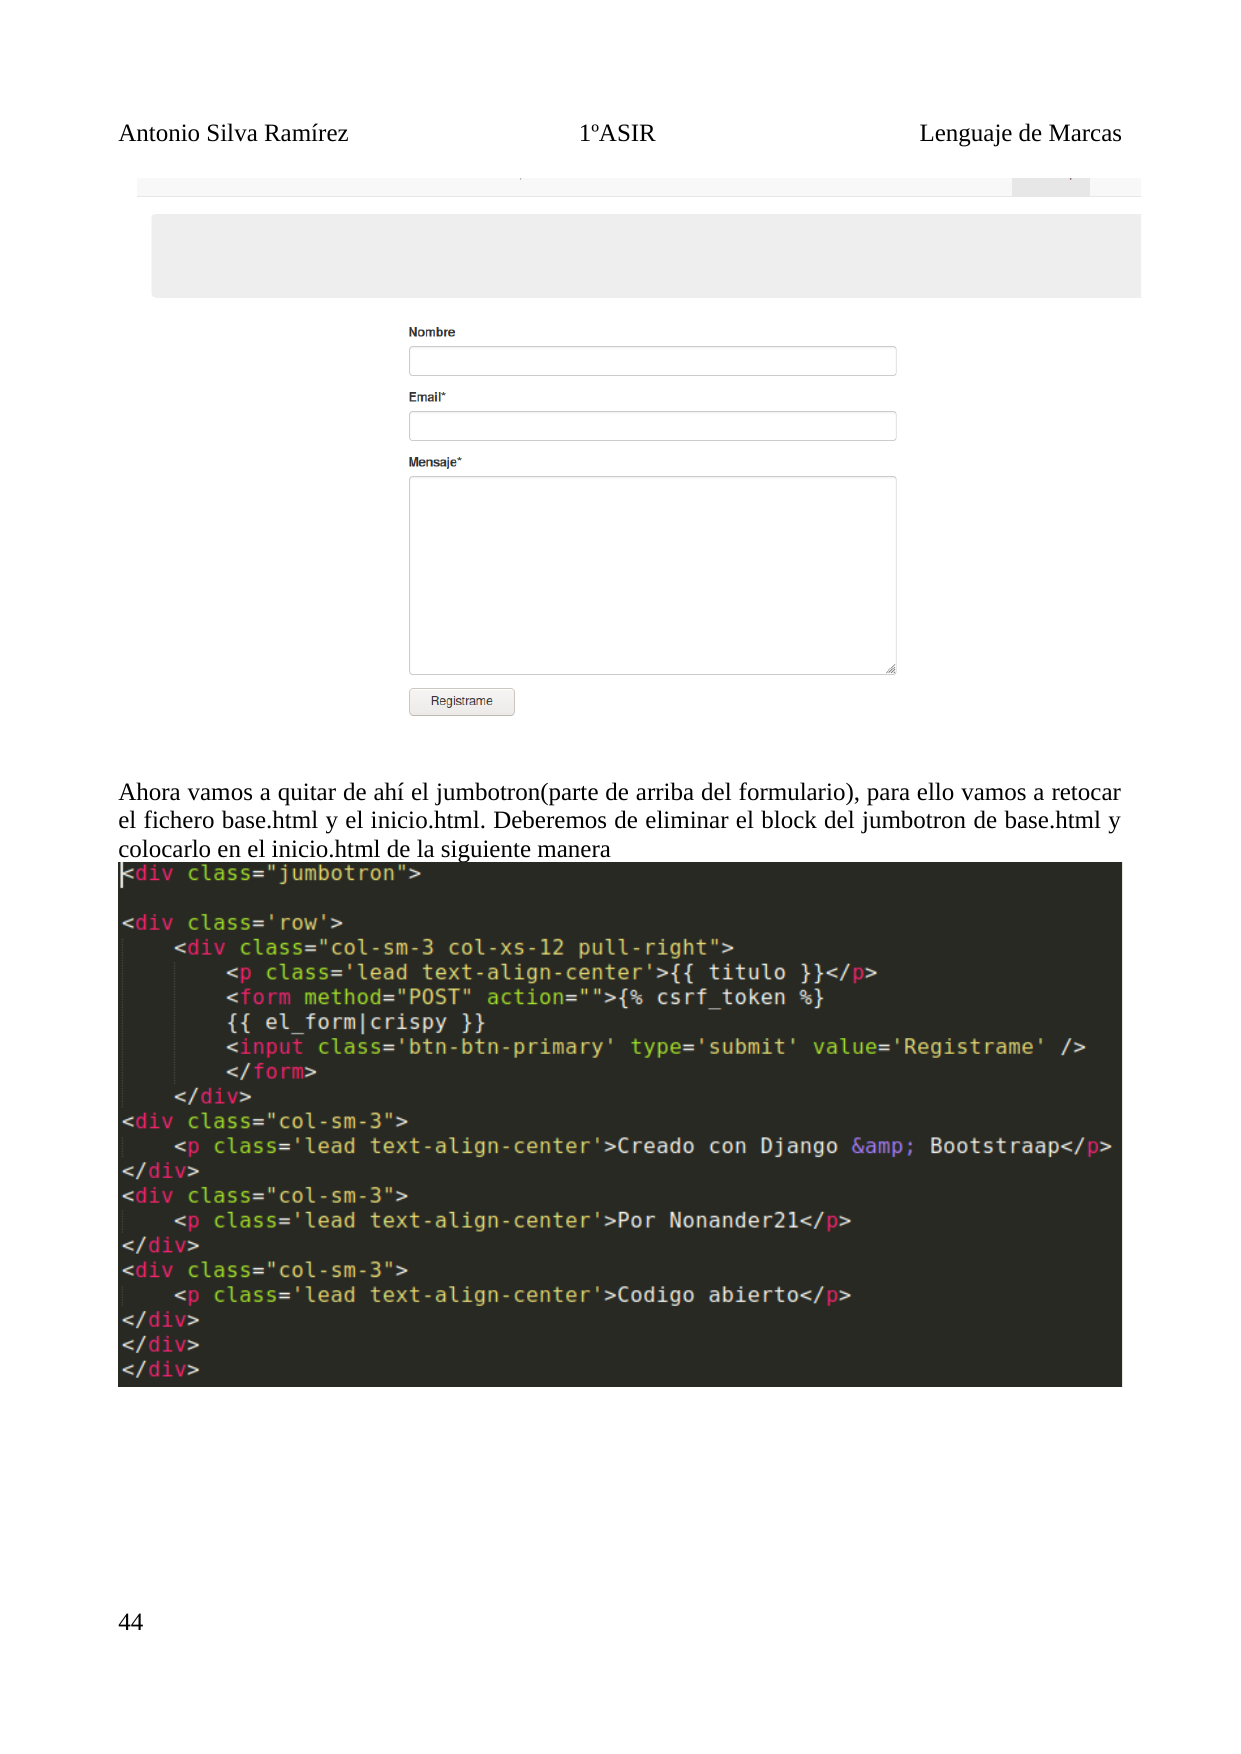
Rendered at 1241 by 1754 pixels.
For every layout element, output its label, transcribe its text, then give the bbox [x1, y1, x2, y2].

text Ahora vamos a quitar de ahí el jumbotron(parte de arriba del formulario), para ello vamos a retocar el fichero base.html y el inicio.html. Deberemos de eliminar el block del jumbotron de base.html y colocarlo en el inicio.html de la siguiente manera [118, 777, 1122, 862]
picture [118, 862, 1123, 1387]
picture [137, 178, 1142, 748]
